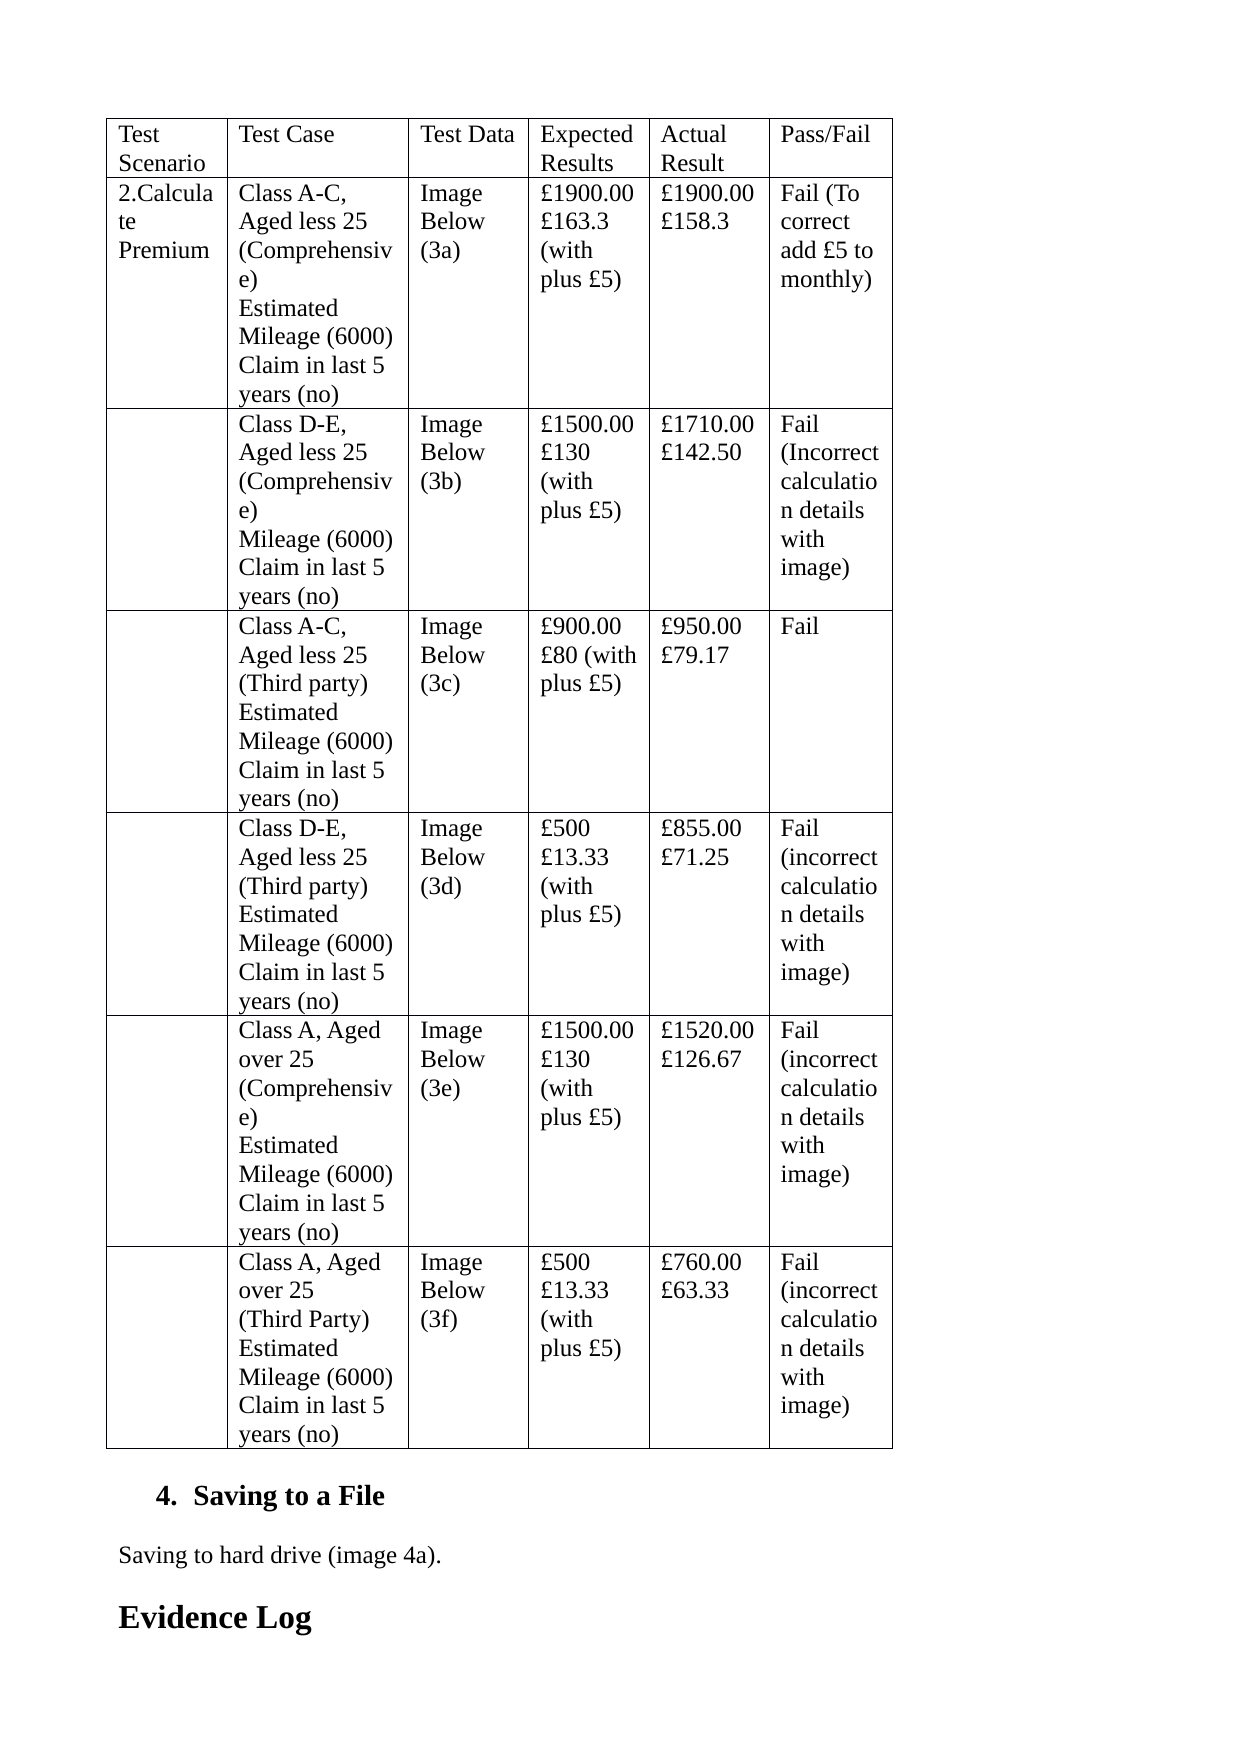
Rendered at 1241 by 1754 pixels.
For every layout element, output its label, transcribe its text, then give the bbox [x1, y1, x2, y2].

table_cell Image Below (3e) [409, 1016, 528, 1246]
table_cell Class A, Aged over 25 (Comprehensive) Estimated Mileage (6000) Claim in last 5 years (no) [228, 1016, 408, 1246]
table_cell Fail [770, 611, 892, 812]
table_cell £1900.00 £163.3 (with plus £5) [529, 178, 649, 408]
table_cell £760.00 £63.33 [650, 1247, 769, 1448]
table_cell [107, 813, 227, 1014]
table_cell Image Below (3c) [409, 611, 528, 812]
table_cell Image Below (3b) [409, 409, 528, 610]
table_cell 2.Calculate Premium [107, 178, 227, 408]
table_cell Class A-C, Aged less 25 (Comprehensive) Estimated Mileage (6000) Claim in last 5 years (no) [228, 178, 408, 408]
table_cell £855.00 £71.25 [650, 813, 769, 1014]
table_cell Class A-C, Aged less 25 (Third party) Estimated Mileage (6000) Claim in last 5 years (no) [228, 611, 408, 812]
table_cell Class D-E, Aged less 25 (Comprehensive) Mileage (6000) Claim in last 5 years (no) [228, 409, 408, 610]
table_cell Class D-E, Aged less 25 (Third party) Estimated Mileage (6000) Claim in last 5 years (no) [228, 813, 408, 1014]
table_cell [107, 611, 227, 812]
table_header Test Scenario [107, 119, 227, 177]
table_cell Fail (incorrect calculation details with image) [770, 813, 892, 1014]
table_cell £1520.00 £126.67 [650, 1016, 769, 1246]
table_cell Image Below (3f) [409, 1247, 528, 1448]
table_cell £1900.00 £158.3 [650, 178, 769, 408]
table_cell Class A, Aged over 25 (Third Party) Estimated Mileage (6000) Claim in last 5 years (no) [228, 1247, 408, 1448]
table_cell Fail (incorrect calculation details with image) [770, 1247, 892, 1448]
table_header Test Data [409, 119, 528, 177]
table_cell [107, 1247, 227, 1448]
table_cell Fail (To correct add £5 to monthly) [770, 178, 892, 408]
table_cell £1500.00 £130 (with plus £5) [529, 1016, 649, 1246]
table_header Expected Results [529, 119, 649, 177]
table_cell £500 £13.33 (with plus £5) [529, 1247, 649, 1448]
table_cell Image Below (3a) [409, 178, 528, 408]
table_cell Fail (incorrect calculation details with image) [770, 1016, 892, 1246]
table_cell £900.00 £80 (with plus £5) [529, 611, 649, 812]
table_cell [107, 1016, 227, 1246]
table_header Test Case [228, 119, 408, 177]
list Saving to a File [156, 1478, 1123, 1511]
text Evidence Log [118, 1597, 1123, 1636]
table_cell £1500.00 £130 (with plus £5) [529, 409, 649, 610]
table_cell £500 £13.33 (with plus £5) [529, 813, 649, 1014]
table_cell £950.00 £79.17 [650, 611, 769, 812]
table_cell £1710.00 £142.50 [650, 409, 769, 610]
text Saving to hard drive (image 4a). [118, 1540, 1123, 1569]
table_header Pass/Fail [770, 119, 892, 177]
table_cell Fail (Incorrect calculation details with image) [770, 409, 892, 610]
table_header Actual Result [650, 119, 769, 177]
table_cell [107, 409, 227, 610]
table_cell Image Below (3d) [409, 813, 528, 1014]
